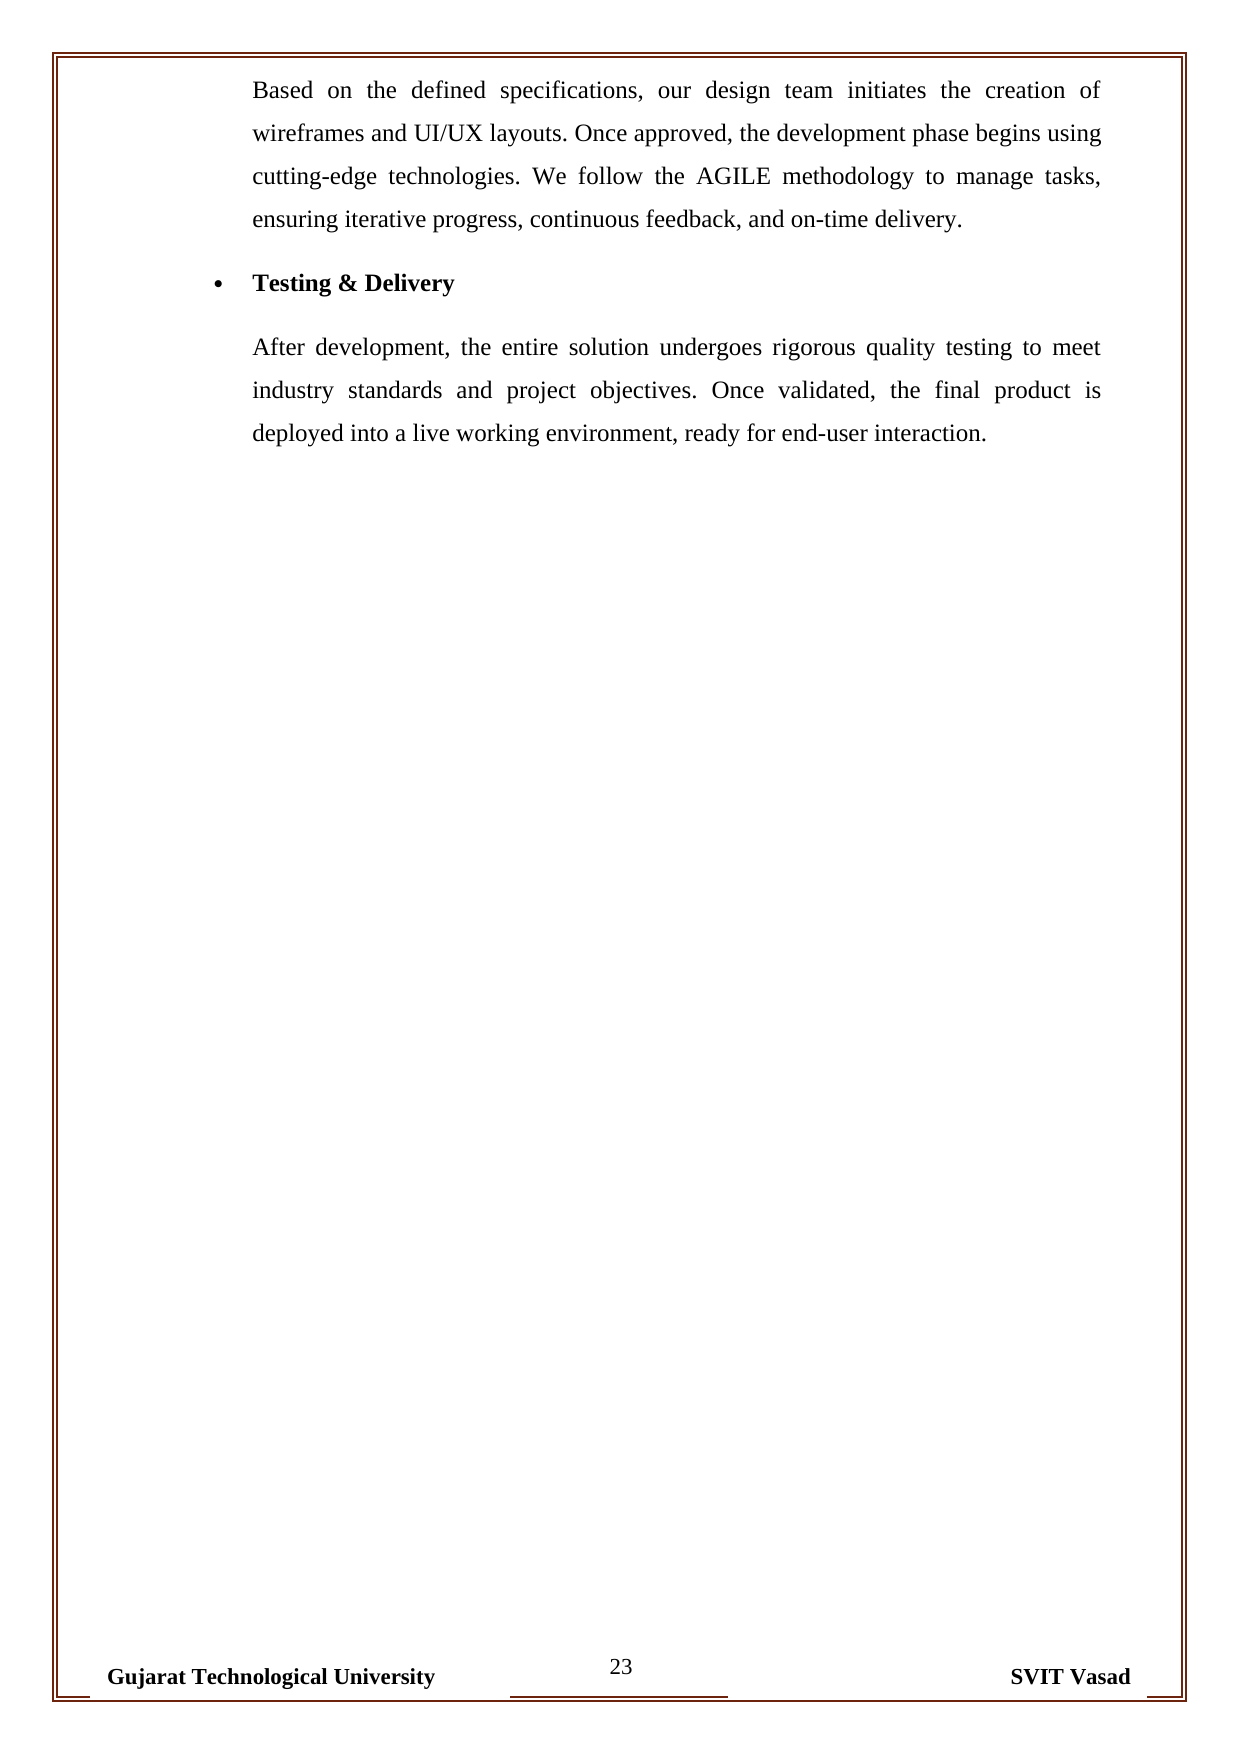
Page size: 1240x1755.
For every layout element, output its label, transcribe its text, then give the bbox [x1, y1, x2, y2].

text Based on the defined specifications, our design team initiates the creation of wireframes and UI/UX layouts. Once approved, the development phase begins using cutting-edge technologies. We follow the AGILE methodology to manage tasks, ensuring iterative progress, continuous feedback, and on-time delivery. [252, 75, 1102, 233]
text After development, the entire solution undergoes rigorous quality testing to meet industry standards and project objectives. Once validated, the final product is deployed into a live working environment, ready for end-user interaction. [252, 332, 1102, 447]
list Testing & Delivery [214, 268, 1102, 297]
